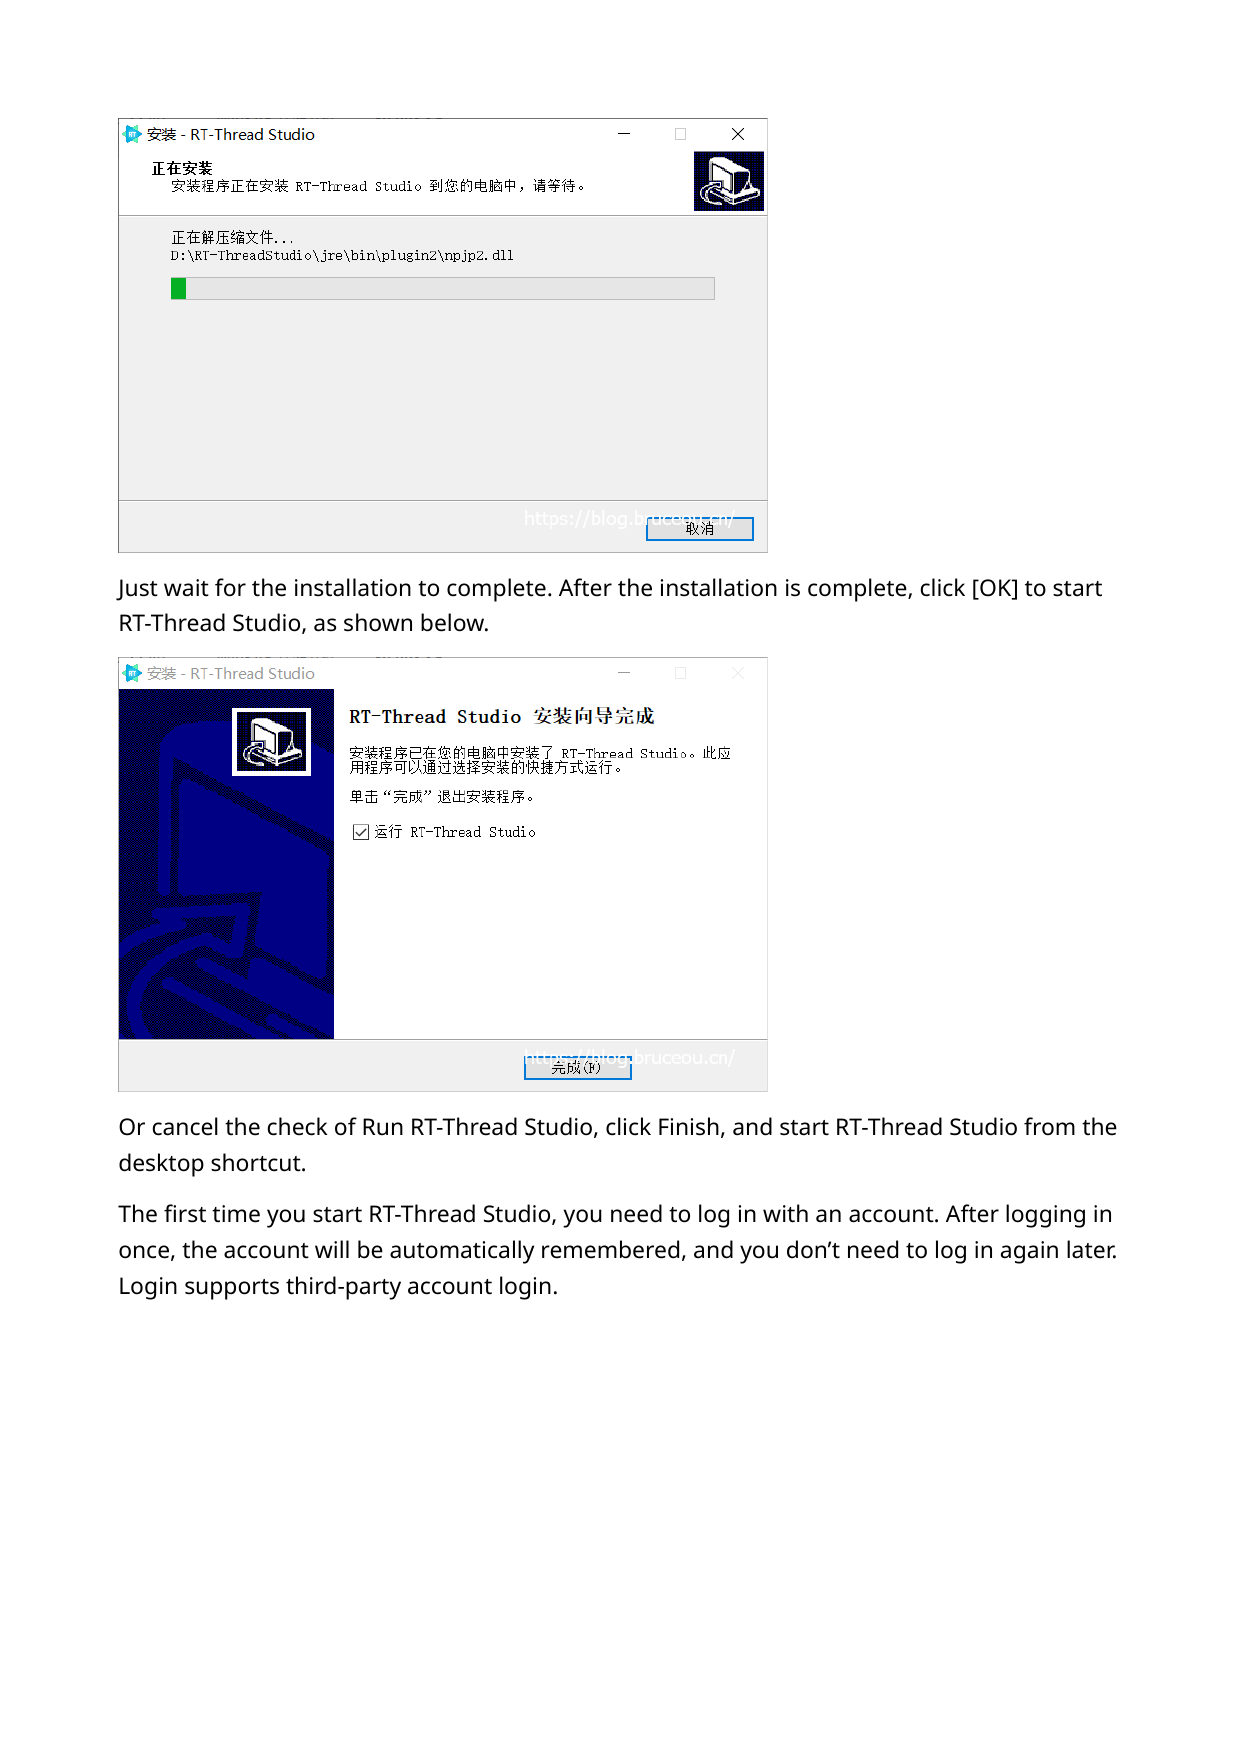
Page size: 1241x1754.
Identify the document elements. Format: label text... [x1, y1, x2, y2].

picture [118, 657, 768, 1092]
text Or cancel the check of Run RT-Thread Studio, click Finish, and start RT-Thread Studio from the desktop shortcut. [118, 1111, 1122, 1178]
text Just wait for the installation to complete. After the installation is complete, click [OK] to start RT-Thread Studio, as shown below. [118, 571, 1122, 639]
text The first time you start RT-Thread Studio, you need to log in with an account. After logging in once, the account will be automatically remembered, and you don’t need to log in again later. Login supports third-party account login. [118, 1198, 1122, 1301]
picture [118, 118, 768, 553]
